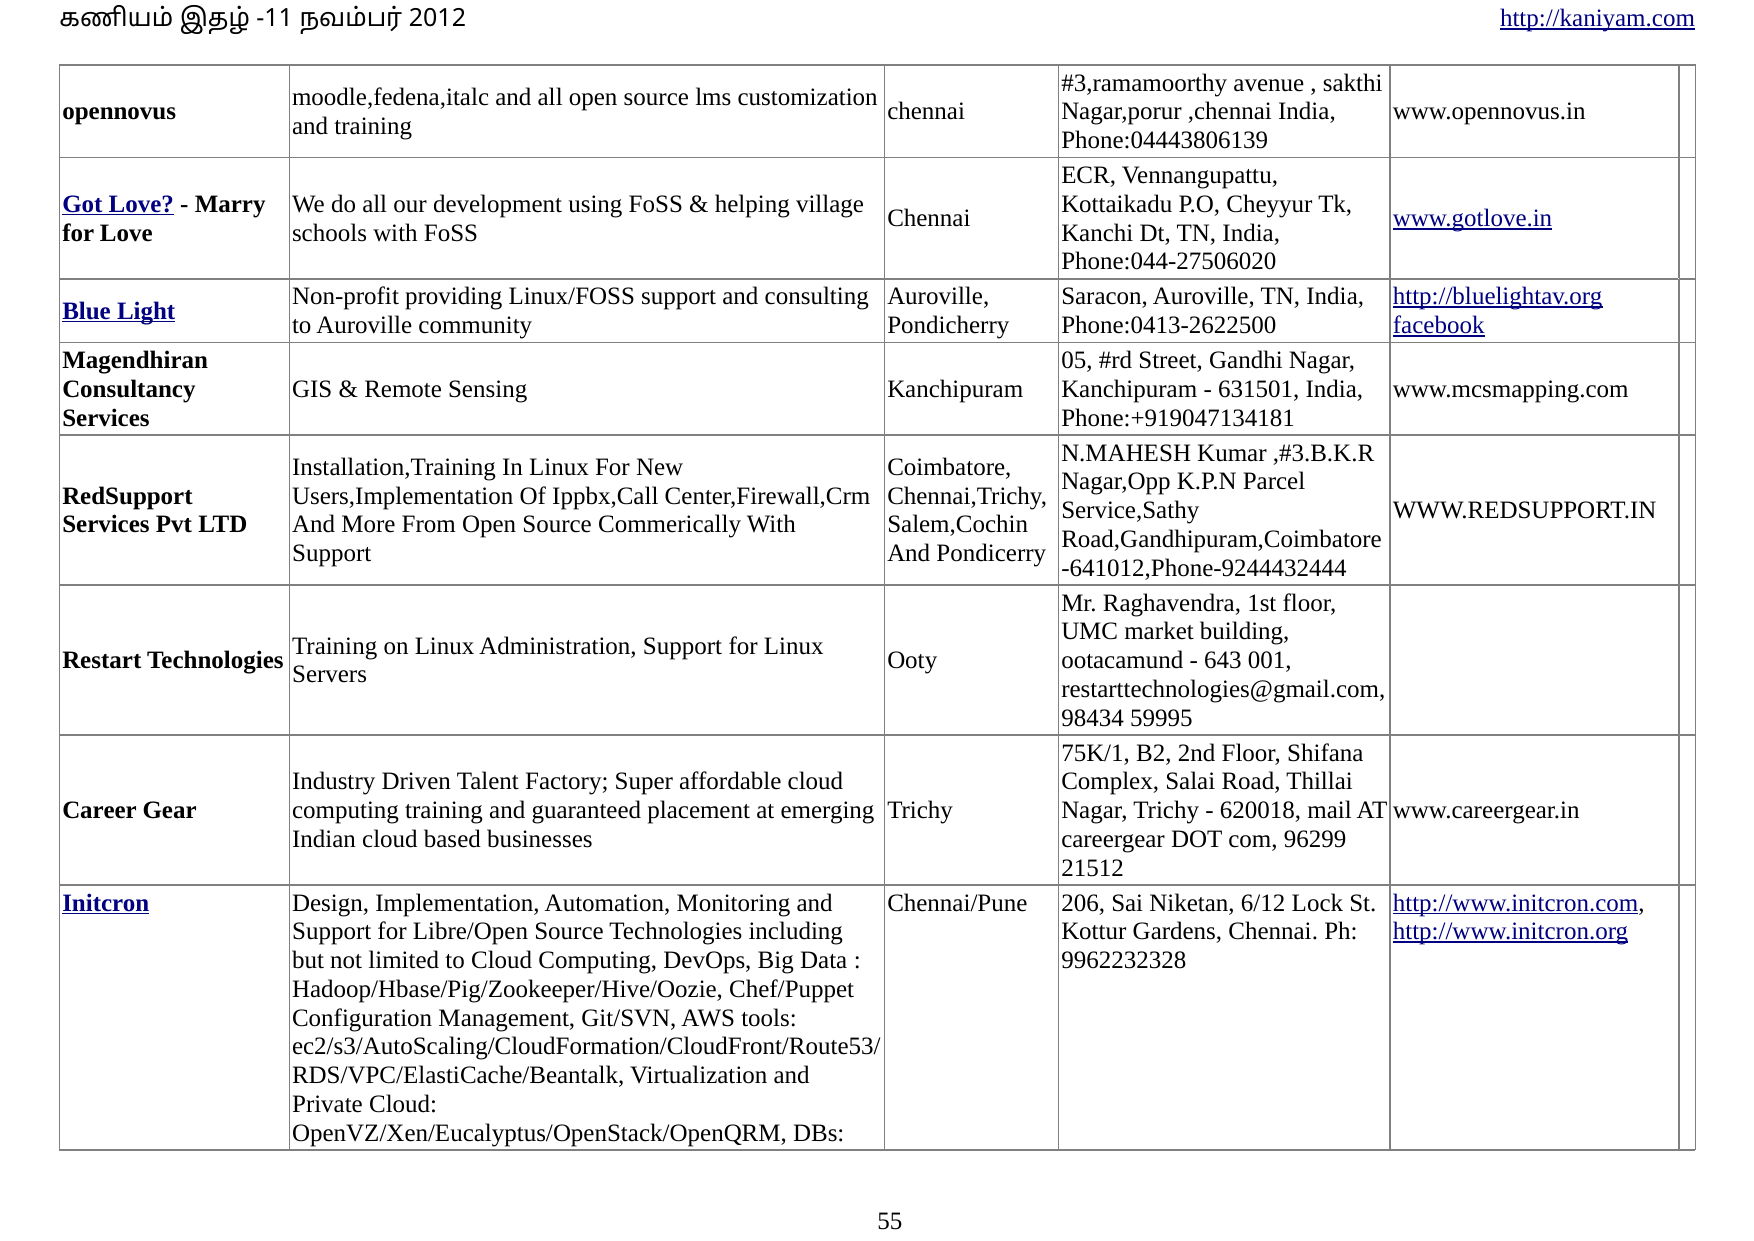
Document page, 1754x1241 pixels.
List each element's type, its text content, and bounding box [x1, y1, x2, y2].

table_cell Mr. Raghavendra, 1st floor, UMC market building, ootacamund - 643 001, restarttechnologies@gmail.com, 98434 59995 [1059, 586, 1389, 734]
table_cell www.opennovus.in [1391, 66, 1678, 157]
table_cell Blue Light [60, 280, 289, 342]
table_cell [1680, 736, 1695, 884]
table_cell Design, Implementation, Automation, Monitoring and Support for Libre/Open Source Technologies including but not limited to Cloud Computing, DevOps, Big Data : Hadoop/Hbase/Pig/Zookeeper/Hive/Oozie, Chef/Puppet Configuration Management, Git/SVN, AWS tools: ec2/s3/AutoScaling/CloudFormation/CloudFront/Route53/RDS/VPC/ElastiCache/Beantalk, Virtualization and Private Cloud: OpenVZ/Xen/Eucalyptus/OpenStack/OpenQRM, DBs: [290, 886, 884, 1149]
table_cell moodle,fedena,italc and all open source lms customization and training [290, 66, 884, 157]
table_cell 05, #rd Street, Gandhi Nagar, Kanchipuram - 631501, India, Phone:+919047134181 [1059, 343, 1389, 434]
table_cell chennai [885, 66, 1058, 157]
table_cell Industry Driven Talent Factory; Super affordable cloud computing training and guaranteed placement at emerging Indian cloud based businesses [290, 736, 884, 884]
table_cell GIS & Remote Sensing [290, 343, 884, 434]
table_cell www.careergear.in [1391, 736, 1678, 884]
table_cell RedSupport Services Pvt LTD [60, 436, 289, 584]
table_cell [1680, 280, 1695, 342]
table_cell [1680, 343, 1695, 434]
table_cell www.gotlove.in [1391, 158, 1678, 278]
table_cell Chennai [885, 158, 1058, 278]
table_cell Kanchipuram [885, 343, 1058, 434]
table_cell Coimbatore, Chennai,Trichy,Salem,Cochin And Pondicerry [885, 436, 1058, 584]
table_cell http://www.initcron.com, http://www.initcron.org [1391, 886, 1678, 1149]
table_cell http://bluelightav.org facebook [1391, 280, 1678, 342]
table_cell 206, Sai Niketan, 6/12 Lock St. Kottur Gardens, Chennai. Ph: 9962232328 [1059, 886, 1389, 1149]
table_cell [1680, 158, 1695, 278]
table_cell 75K/1, B2, 2nd Floor, Shifana Complex, Salai Road, Thillai Nagar, Trichy - 620018, mail AT careergear DOT com, 96299 21512 [1059, 736, 1389, 884]
table_cell Got Love? - Marry for Love [60, 158, 289, 278]
table_cell [1680, 886, 1695, 1149]
table_cell Ooty [885, 586, 1058, 734]
table_cell Training on Linux Administration, Support for Linux Servers [290, 586, 884, 734]
table_cell Saracon, Auroville, TN, India, Phone:0413-2622500 [1059, 280, 1389, 342]
table_cell [1391, 586, 1678, 734]
table_cell We do all our development using FoSS & helping village schools with FoSS [290, 158, 884, 278]
table_cell www.mcsmapping.com [1391, 343, 1678, 434]
table_cell WWW.REDSUPPORT.IN [1391, 436, 1678, 584]
table_cell Trichy [885, 736, 1058, 884]
table_cell ECR, Vennangupattu, Kottaikadu P.O, Cheyyur Tk, Kanchi Dt, TN, India, Phone:044-27506020 [1059, 158, 1389, 278]
table_cell [1680, 586, 1695, 734]
table_cell #3,ramamoorthy avenue , sakthi Nagar,porur ,chennai India, Phone:04443806139 [1059, 66, 1389, 157]
table_cell N.MAHESH Kumar ,#3.B.K.R Nagar,Opp K.P.N Parcel Service,Sathy Road,Gandhipuram,Coimbatore-641012,Phone-9244432444 [1059, 436, 1389, 584]
table_cell Career Gear [60, 736, 289, 884]
table_cell Chennai/Pune [885, 886, 1058, 1149]
table_cell Initcron [60, 886, 289, 1149]
table_cell opennovus [60, 66, 289, 157]
table_cell Restart Technologies [60, 586, 289, 734]
table_cell [1680, 436, 1695, 584]
table_cell Non-profit providing Linux/FOSS support and consulting to Auroville community [290, 280, 884, 342]
table_cell Magendhiran Consultancy Services [60, 343, 289, 434]
table_cell [1680, 66, 1695, 157]
table_cell Auroville, Pondicherry [885, 280, 1058, 342]
table_cell Installation,Training In Linux For New Users,Implementation Of Ippbx,Call Center,Firewall,Crm And More From Open Source Commerically With Support [290, 436, 884, 584]
